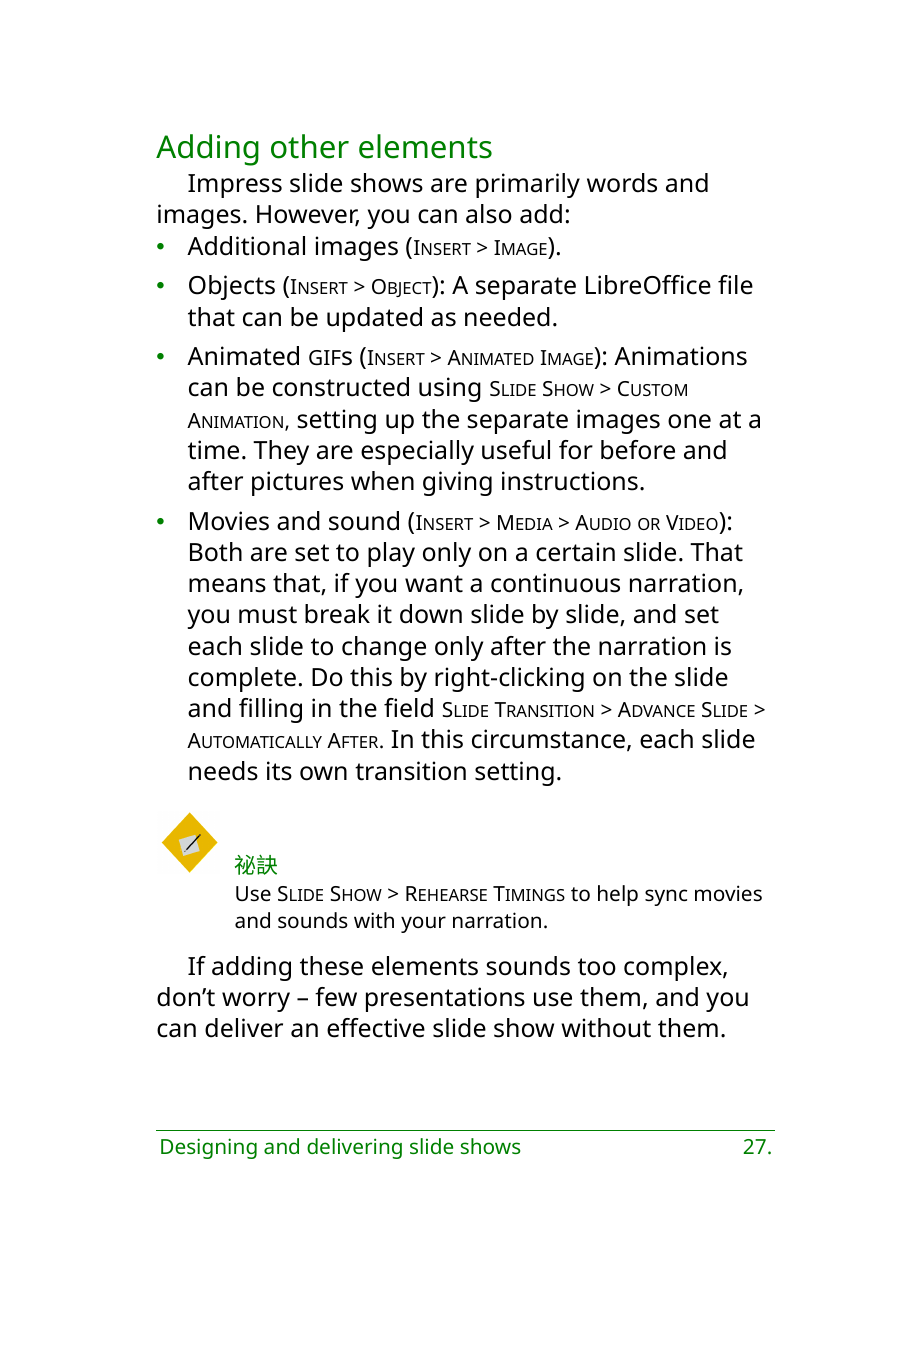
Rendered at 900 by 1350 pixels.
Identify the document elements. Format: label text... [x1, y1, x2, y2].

picture [157, 811, 220, 874]
text Impress slide shows are primarily words and images. However, you can also add: [156, 168, 775, 230]
list Objects (Insert > Object): A separate LibreOffice file that can be updated as needed. [156, 270, 775, 332]
text Use Slide Show > Rehearse Timings to help sync movies and sounds with your narration. [234, 880, 775, 934]
list Movies and sound (Insert > Media > Audio or Video): Both are set to play only on a certain slide. That means that, if you want a continuous narration, you must break it down slide by slide, and set each slide to change only after the narration is complete. Do this by right-clicking on the slide and filling in the field Slide Transition > Advance Slide > Automatically After. In this circumstance, each slide needs its own transition setting. [156, 505, 775, 786]
text If adding these elements sounds too complex, don’t worry – few presentations use them, and you can deliver an effective slide show without them. [156, 950, 775, 1044]
list Animated GIFs (Insert > Animated Image): Animations can be constructed using Slide Show > Custom Animation, setting up the separate images one at a time. They are especially useful for before and after pictures when giving instructions. [156, 341, 775, 497]
list Additional images (Insert > Image). [156, 230, 775, 261]
subtitle Adding other elements [156, 125, 775, 168]
list 祕訣 [156, 810, 775, 880]
